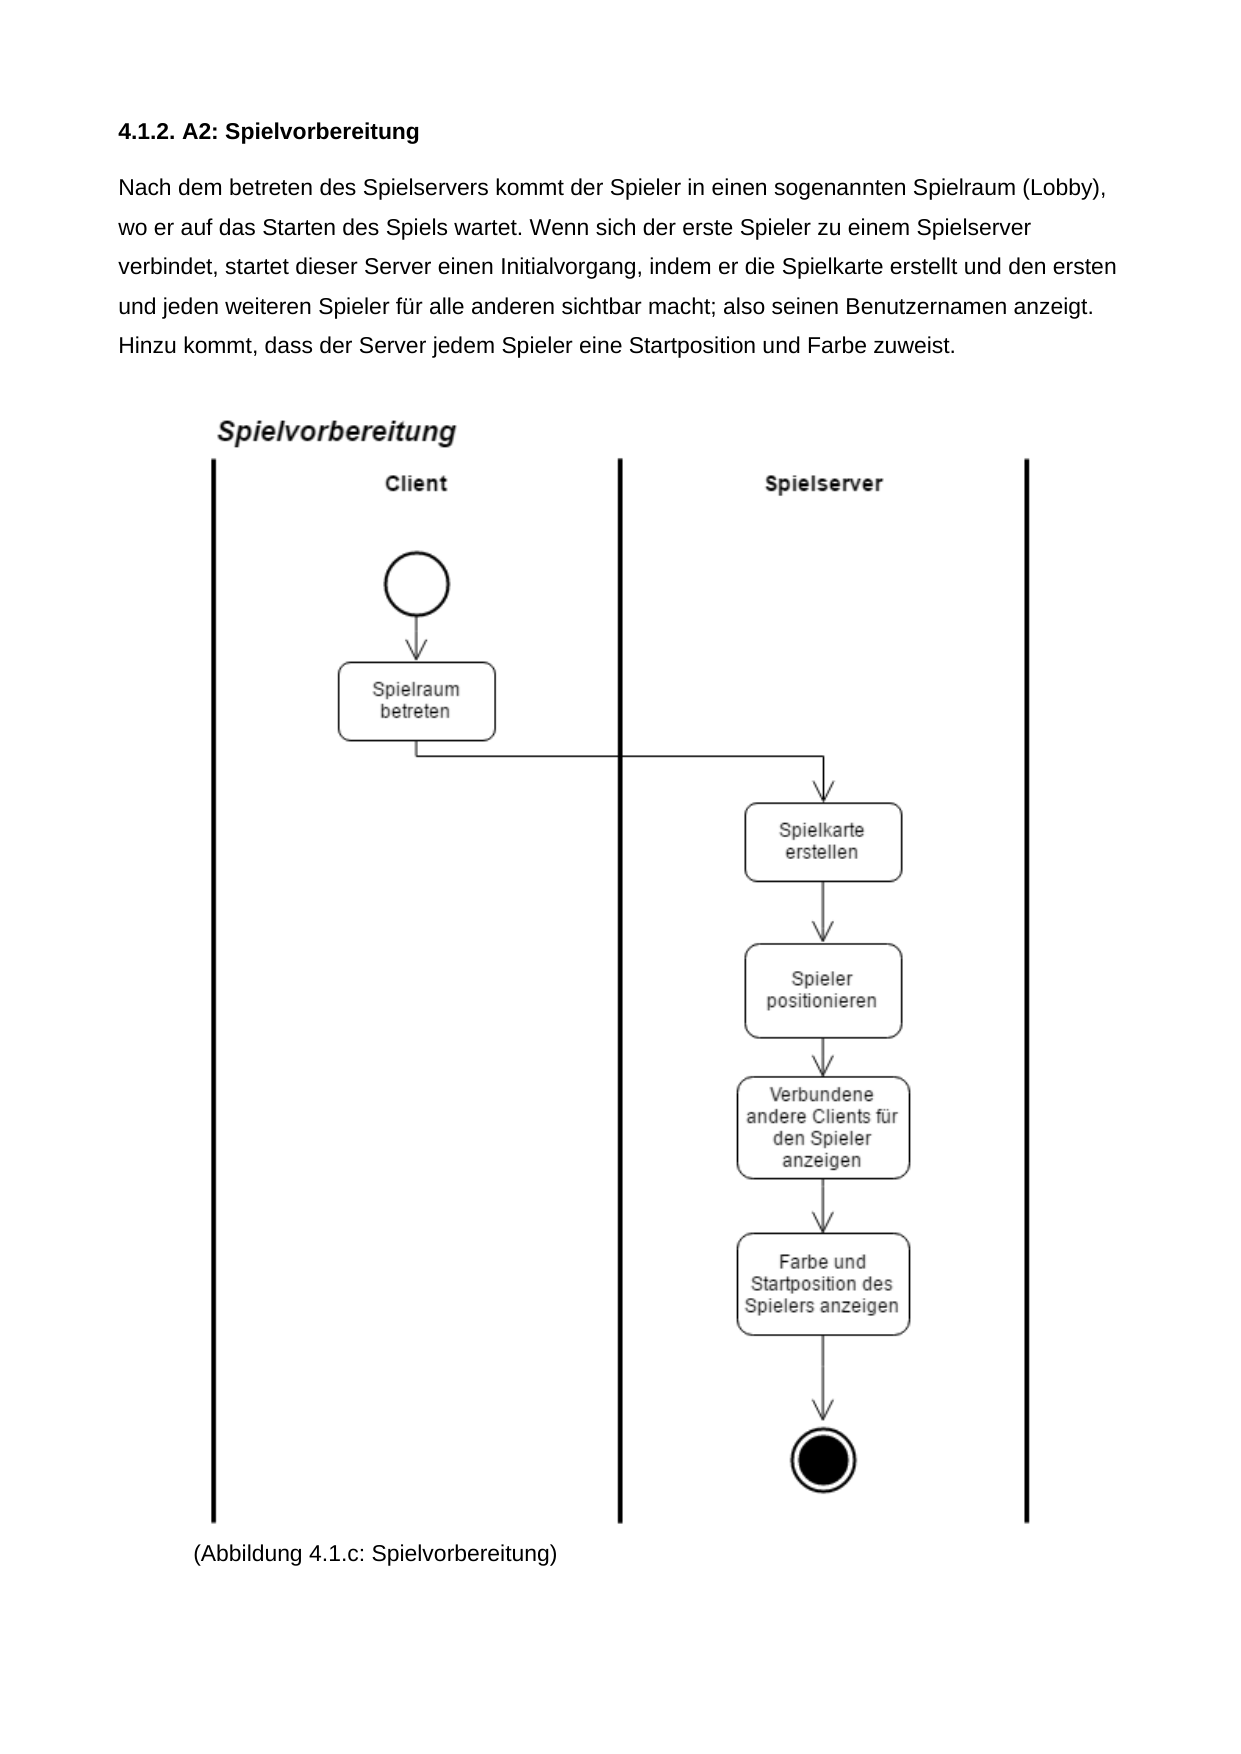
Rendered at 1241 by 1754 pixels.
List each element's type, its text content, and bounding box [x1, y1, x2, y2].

text Nach dem betreten des Spielservers kommt der Spieler in einen sogenannten Spielraum (Lobby), wo er auf das Starten des Spiels wartet. Wenn sich der erste Spieler zu einem Spielserver verbindet, startet dieser Server einen Initialvorgang, indem er die Spielkarte erstellt und den ersten und jeden weiteren Spieler für alle anderen sichtbar macht; also seinen Benutzernamen anzeigt. Hinzu kommt, dass der Server jedem Spieler eine Startposition und Farbe zuweist. [118, 174, 1122, 358]
text (Abbildung 4.1.c: Spielvorbereitung) [118, 388, 1122, 1566]
text 4.1.2. A2: Spielvorbereitung [118, 118, 1122, 144]
